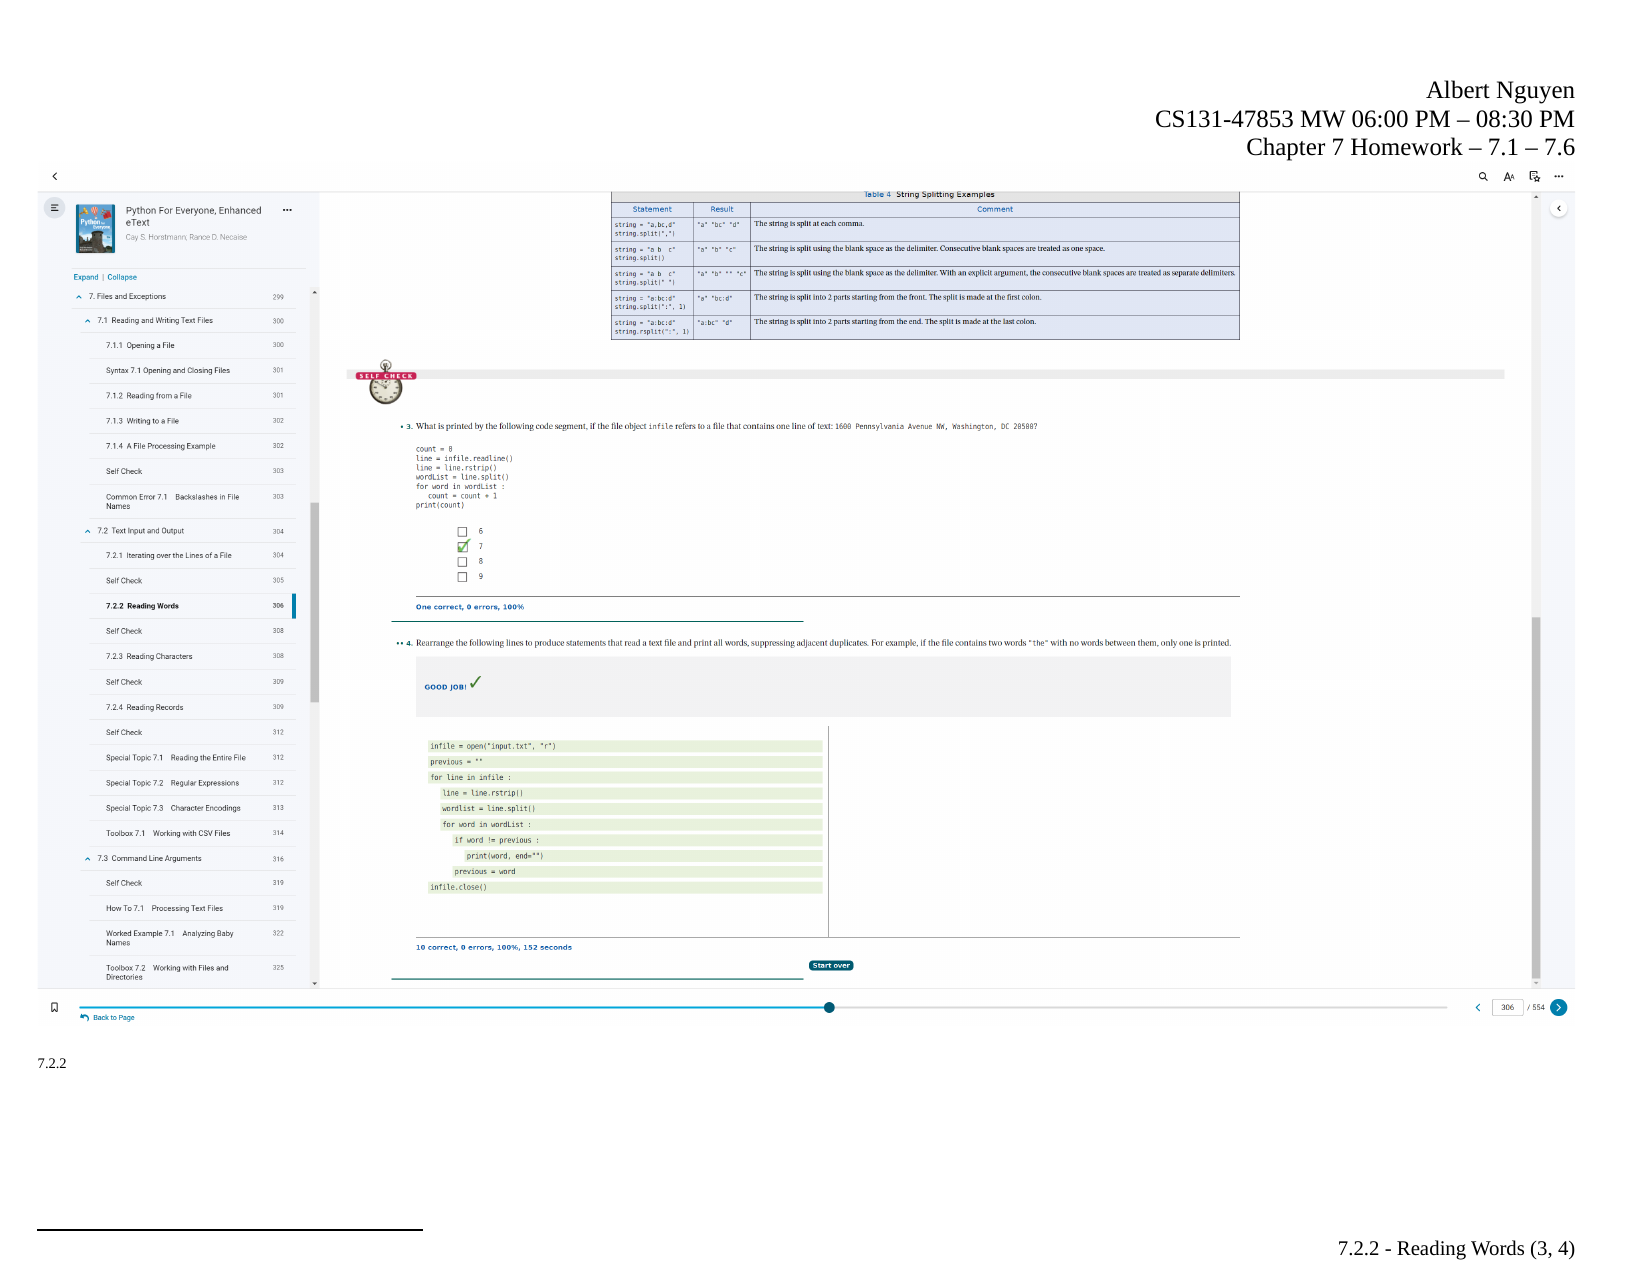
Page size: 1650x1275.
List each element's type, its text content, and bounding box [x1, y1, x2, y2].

picture [37, 161, 1575, 1026]
text - Reading Words (3, 4) [37, 1236, 1575, 1260]
